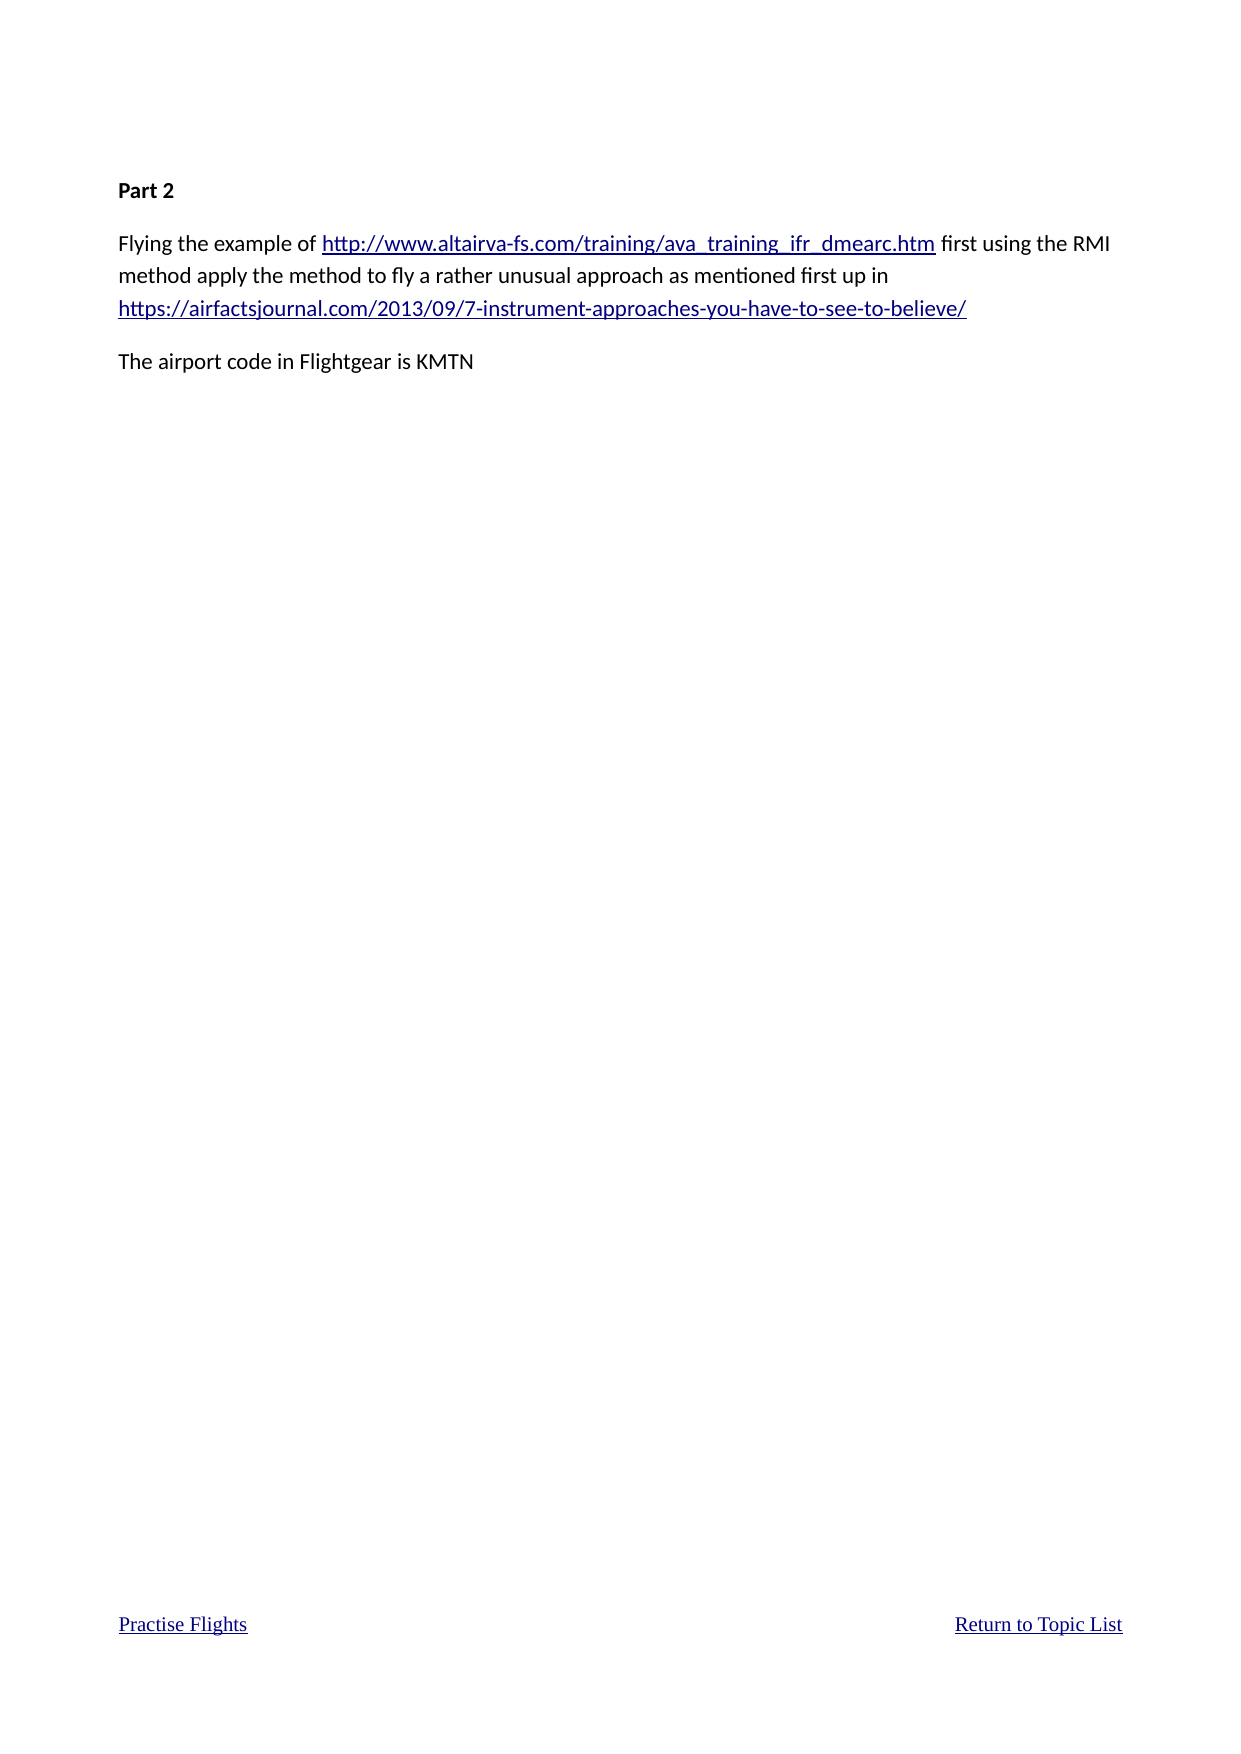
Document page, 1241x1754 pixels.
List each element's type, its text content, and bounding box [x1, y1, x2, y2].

text Part 2 [118, 176, 1122, 204]
text The airport code in Flightgear is KMTN [118, 347, 1122, 375]
text Flying the example of http://www.altairva-fs.com/training/ava_training_ifr_dmearc.htm first using the RMI method apply the method to fly a rather unusual approach as mentioned first up in https://airfactsjournal.com/2013/09/7-instrument-approaches-you-have-to-see-to-believe/ [118, 229, 1122, 322]
